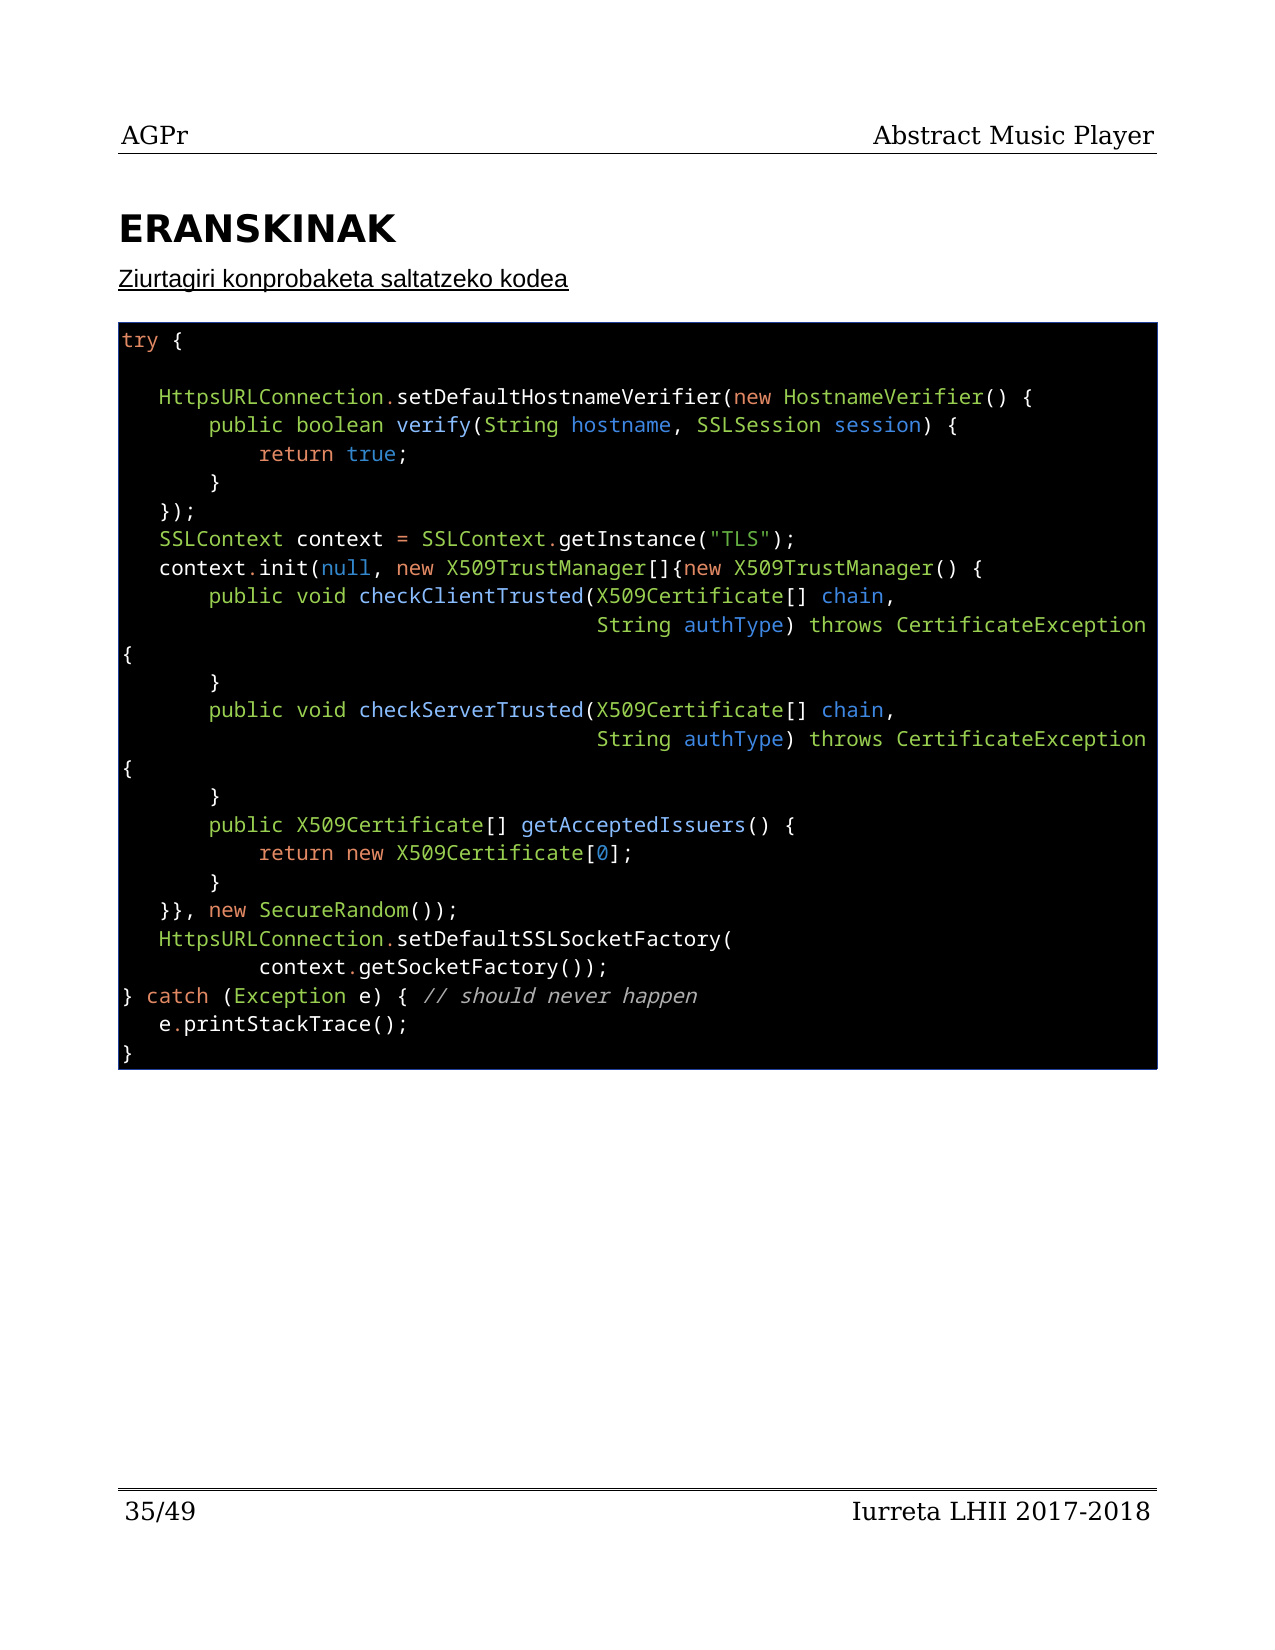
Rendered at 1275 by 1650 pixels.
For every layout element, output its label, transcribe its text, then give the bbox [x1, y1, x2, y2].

text public boolean verify(String hostname, SSLSession session) { [119, 407, 1157, 436]
text }}, new SecureRandom()); [119, 892, 1157, 921]
text context.init(null, new X509TrustManager[]{new X509TrustManager() { [119, 550, 1157, 578]
text } [119, 664, 1157, 693]
text return new X509Certificate[0]; [119, 835, 1157, 864]
text }); [119, 493, 1157, 521]
text } [119, 864, 1157, 892]
text } [119, 1035, 1157, 1069]
text context.getSocketFactory()); [119, 949, 1157, 978]
text return true; [119, 436, 1157, 464]
text public void checkClientTrusted(X509Certificate[] chain, [119, 578, 1157, 607]
text } [119, 778, 1157, 807]
text } catch (Exception e) { // should never happen [119, 978, 1157, 1006]
text public X509Certificate[] getAcceptedIssuers() { [119, 807, 1157, 835]
text } [119, 464, 1157, 493]
text SSLContext context = SSLContext.getInstance("TLS"); [119, 521, 1157, 550]
text Ziurtagiri konprobaketa saltatzeko kodea [118, 264, 1157, 293]
text String authType) throws CertificateException { [119, 721, 1157, 778]
text public void checkServerTrusted(X509Certificate[] chain, [119, 693, 1157, 721]
text e.printStackTrace(); [119, 1006, 1157, 1035]
text try { [119, 323, 1157, 353]
text String authType) throws CertificateException { [119, 607, 1157, 664]
subtitle ERANSKINAK [118, 208, 1157, 252]
text HttpsURLConnection.setDefaultHostnameVerifier(new HostnameVerifier() { [119, 379, 1157, 407]
text HttpsURLConnection.setDefaultSSLSocketFactory( [119, 921, 1157, 949]
